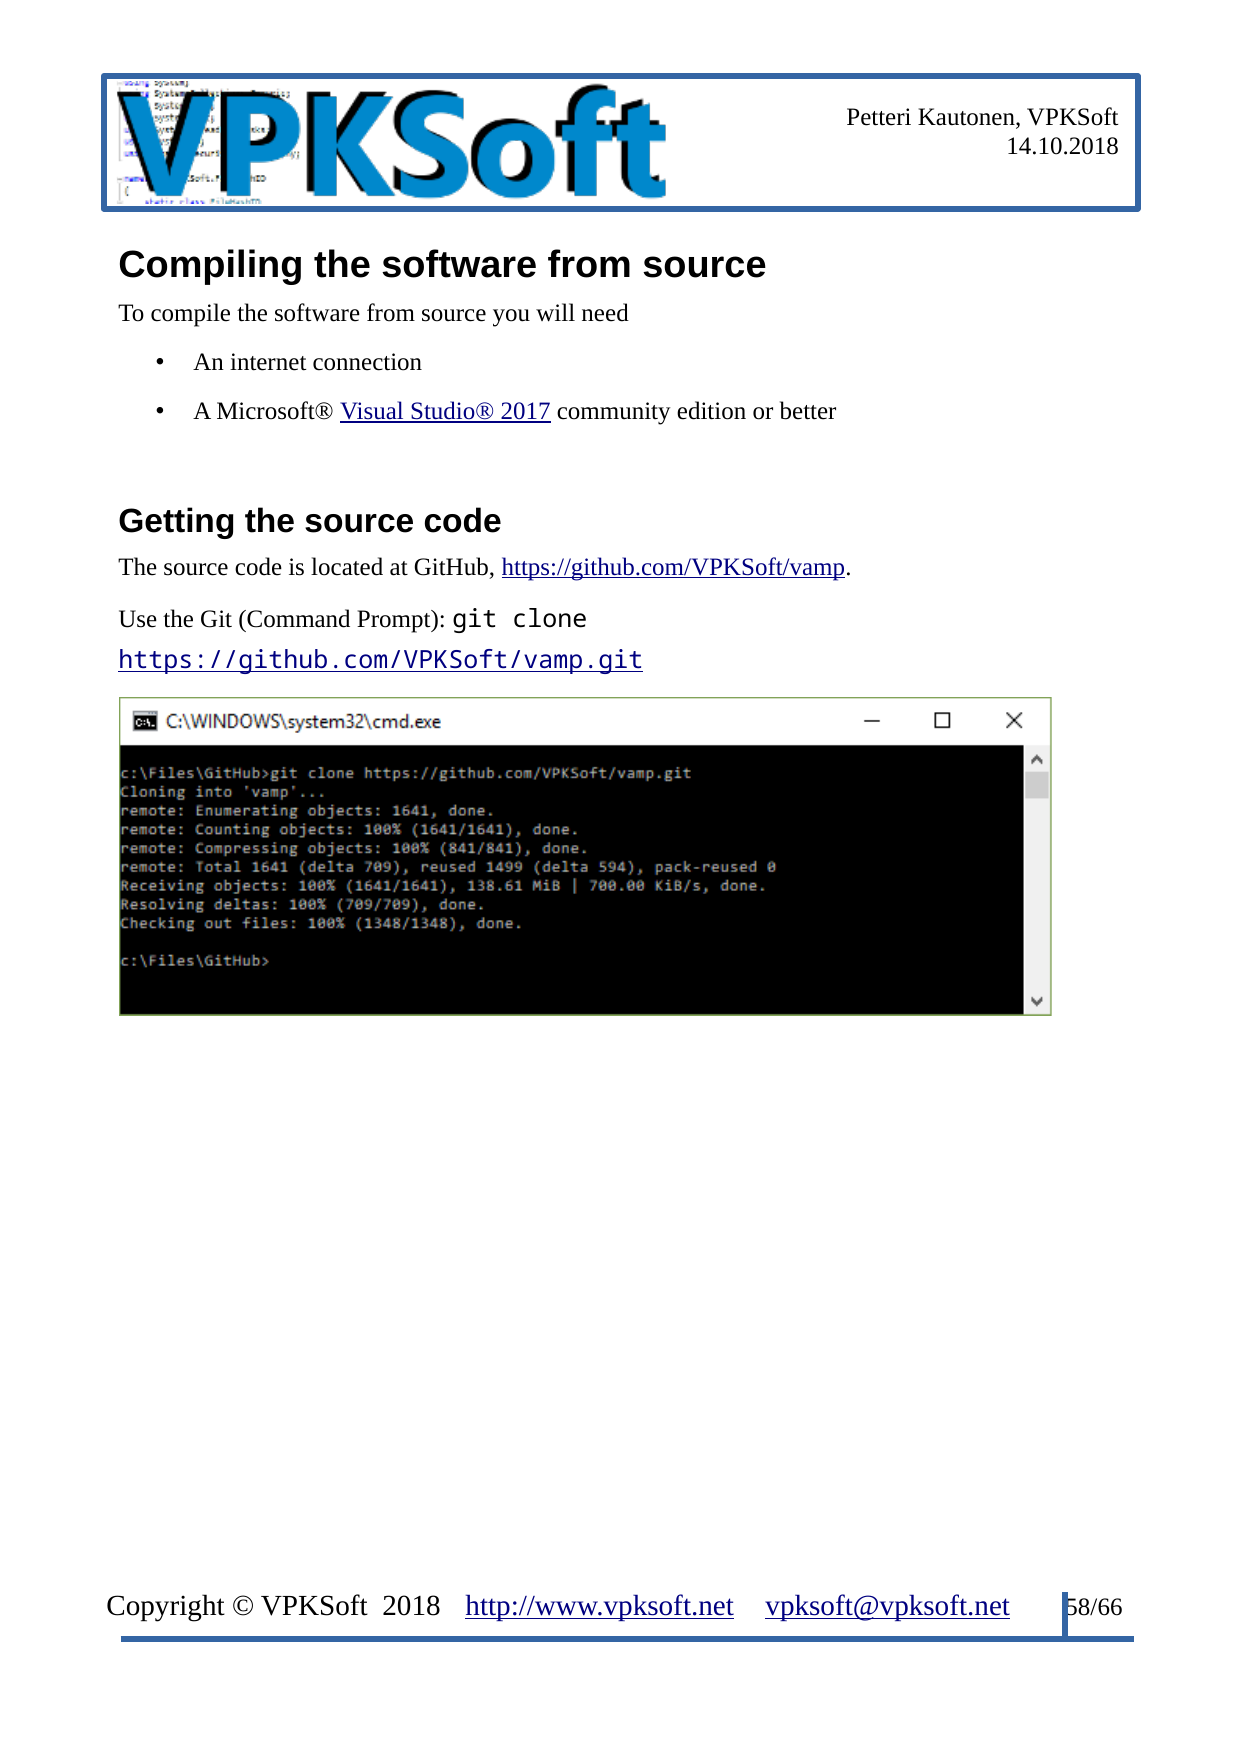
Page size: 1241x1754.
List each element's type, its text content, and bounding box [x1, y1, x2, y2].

text The source code is located at GitHub, https://github.com/VPKSoft/vamp. [118, 552, 1122, 581]
subtitle Compiling the software from source [118, 242, 1122, 286]
picture [119, 697, 1052, 1016]
picture [116, 81, 672, 204]
list An internet connection [156, 347, 1122, 376]
list A Microsoft® Visual Studio® 2017 community edition or better [156, 396, 1122, 425]
text Use the Git (Command Prompt): git clone https://github.com/VPKSoft/vamp.git [118, 601, 1122, 676]
subtitle Getting the source code [118, 501, 1122, 539]
text To compile the software from source you will need [118, 298, 1122, 327]
